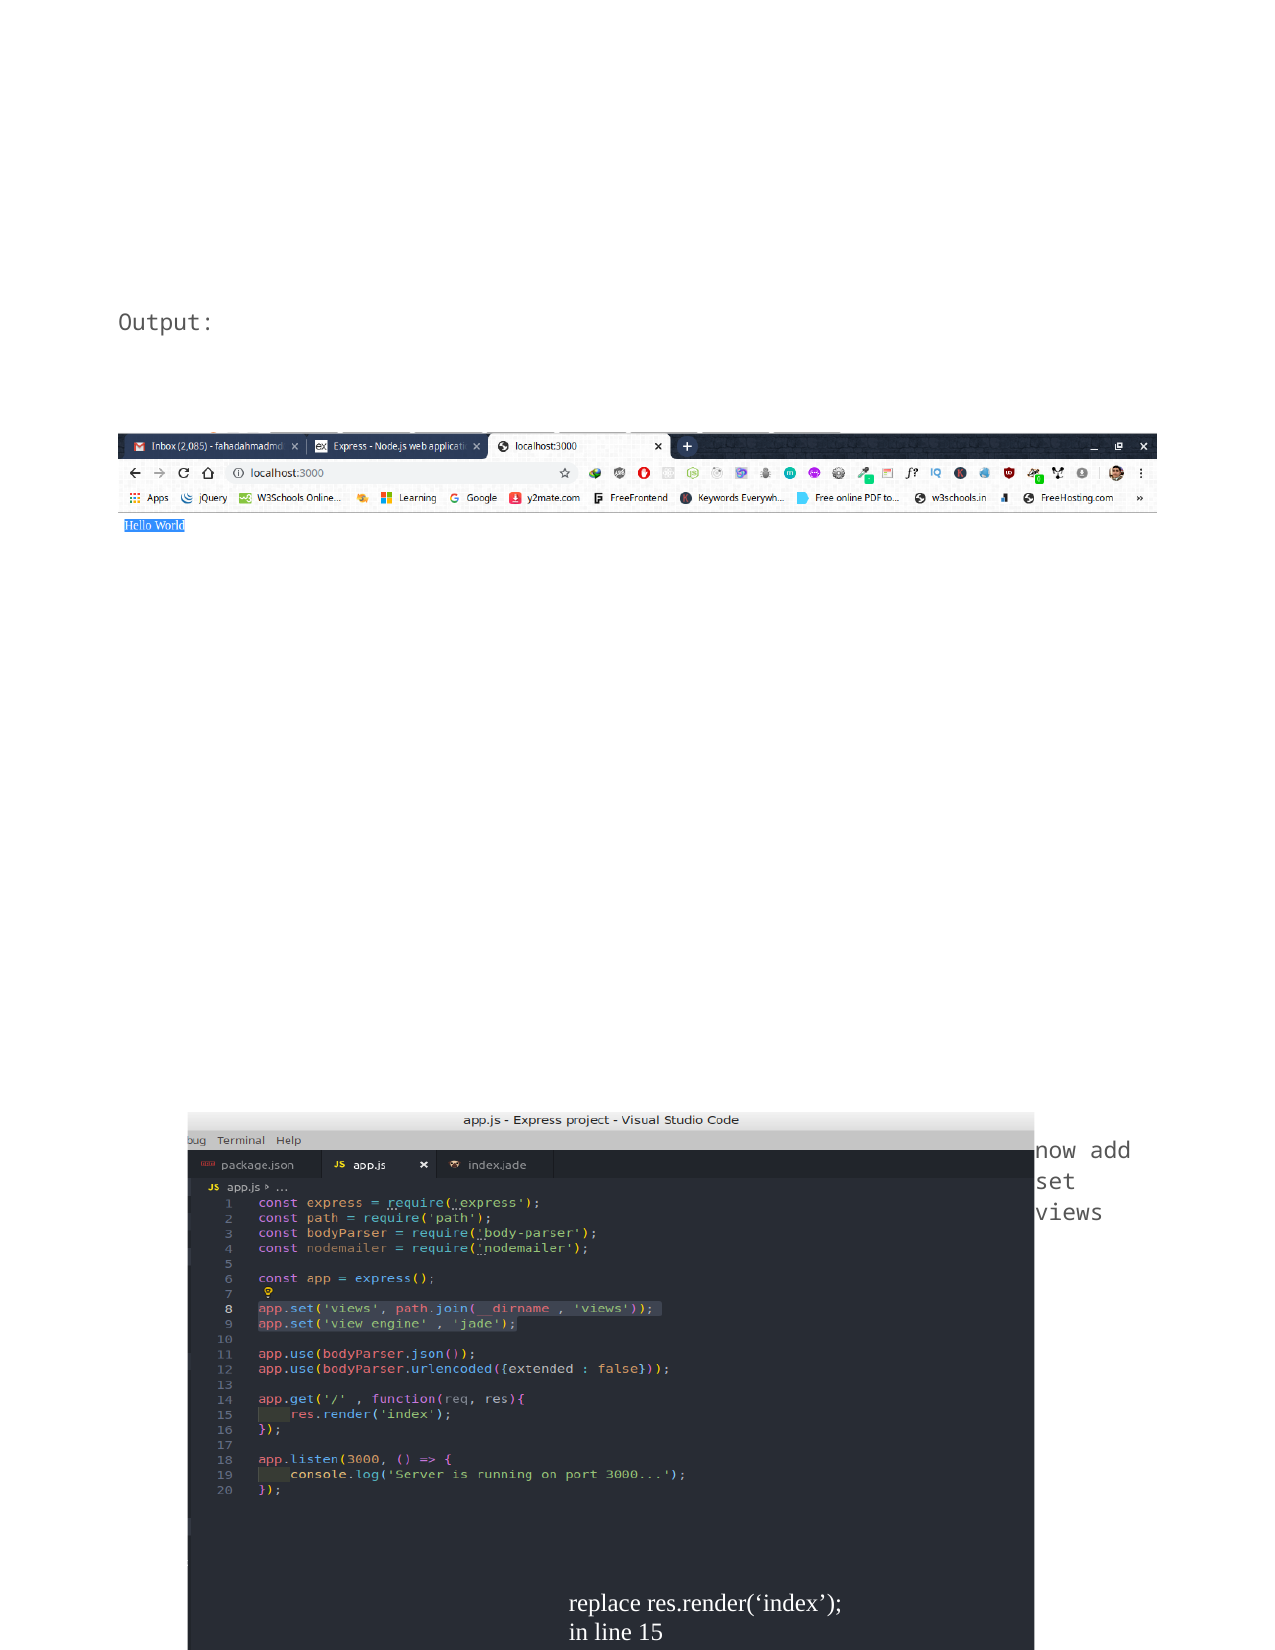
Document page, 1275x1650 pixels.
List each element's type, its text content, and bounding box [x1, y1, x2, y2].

text [118, 1134, 187, 1228]
picture [187, 1112, 1035, 1650]
picture [118, 432, 1157, 822]
text now add set views [1035, 1134, 1157, 1228]
text Output: [118, 306, 1157, 337]
